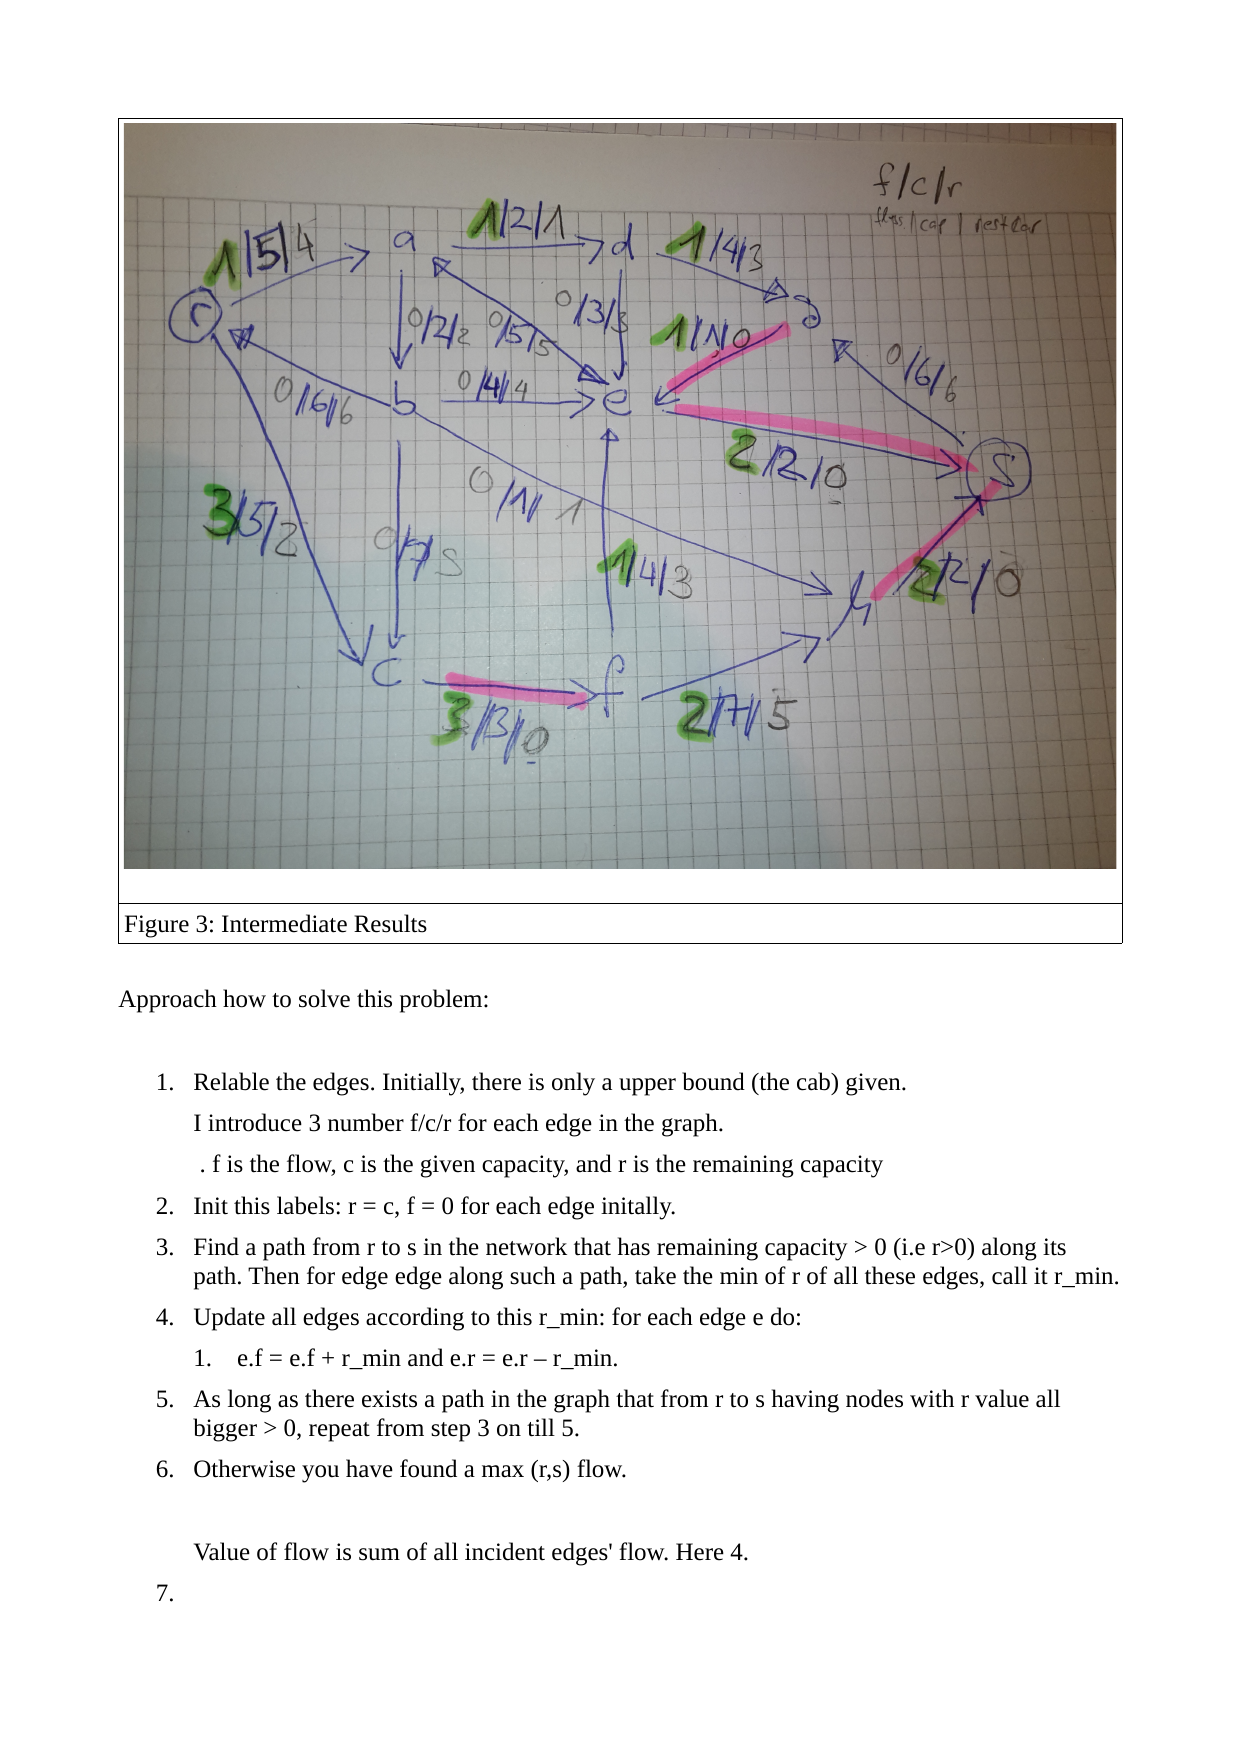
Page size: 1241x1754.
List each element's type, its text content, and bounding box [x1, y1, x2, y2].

list Find a path from r to s in the network that has remaining capacity > 0 (i.e r>0) along its path. Then for edge edge along such a path, take the min of r of all these edges, call it r_min. [156, 1232, 1122, 1289]
list Update all edges according to this r_min: for each edge e do: [156, 1302, 1122, 1331]
table_header [119, 119, 1122, 903]
table_cell Figure 3: Intermediate Results [119, 904, 1122, 943]
list Value of flow is sum of all incident edges' flow. Here 4. [156, 1537, 1122, 1566]
list Init this labels: r = c, f = 0 for each edge initally. [156, 1191, 1122, 1219]
text Approach how to solve this problem: [118, 984, 1122, 1013]
picture [123, 123, 1117, 869]
list As long as there exists a path in the graph that from r to s having nodes with r value all bigger > 0, repeat from step 3 on till 5. [156, 1384, 1122, 1442]
list I introduce 3 number f/c/r for each edge in the graph. [156, 1108, 1122, 1137]
list e.f = e.f + r_min and e.r = e.r – r_min. [193, 1343, 1122, 1372]
list Relable the edges. Initially, there is only a upper bound (the cab) given. [156, 1067, 1122, 1096]
list Otherwise you have found a max (r,s) flow. [156, 1454, 1122, 1483]
list . f is the flow, c is the given capacity, and r is the remaining capacity [156, 1149, 1122, 1178]
